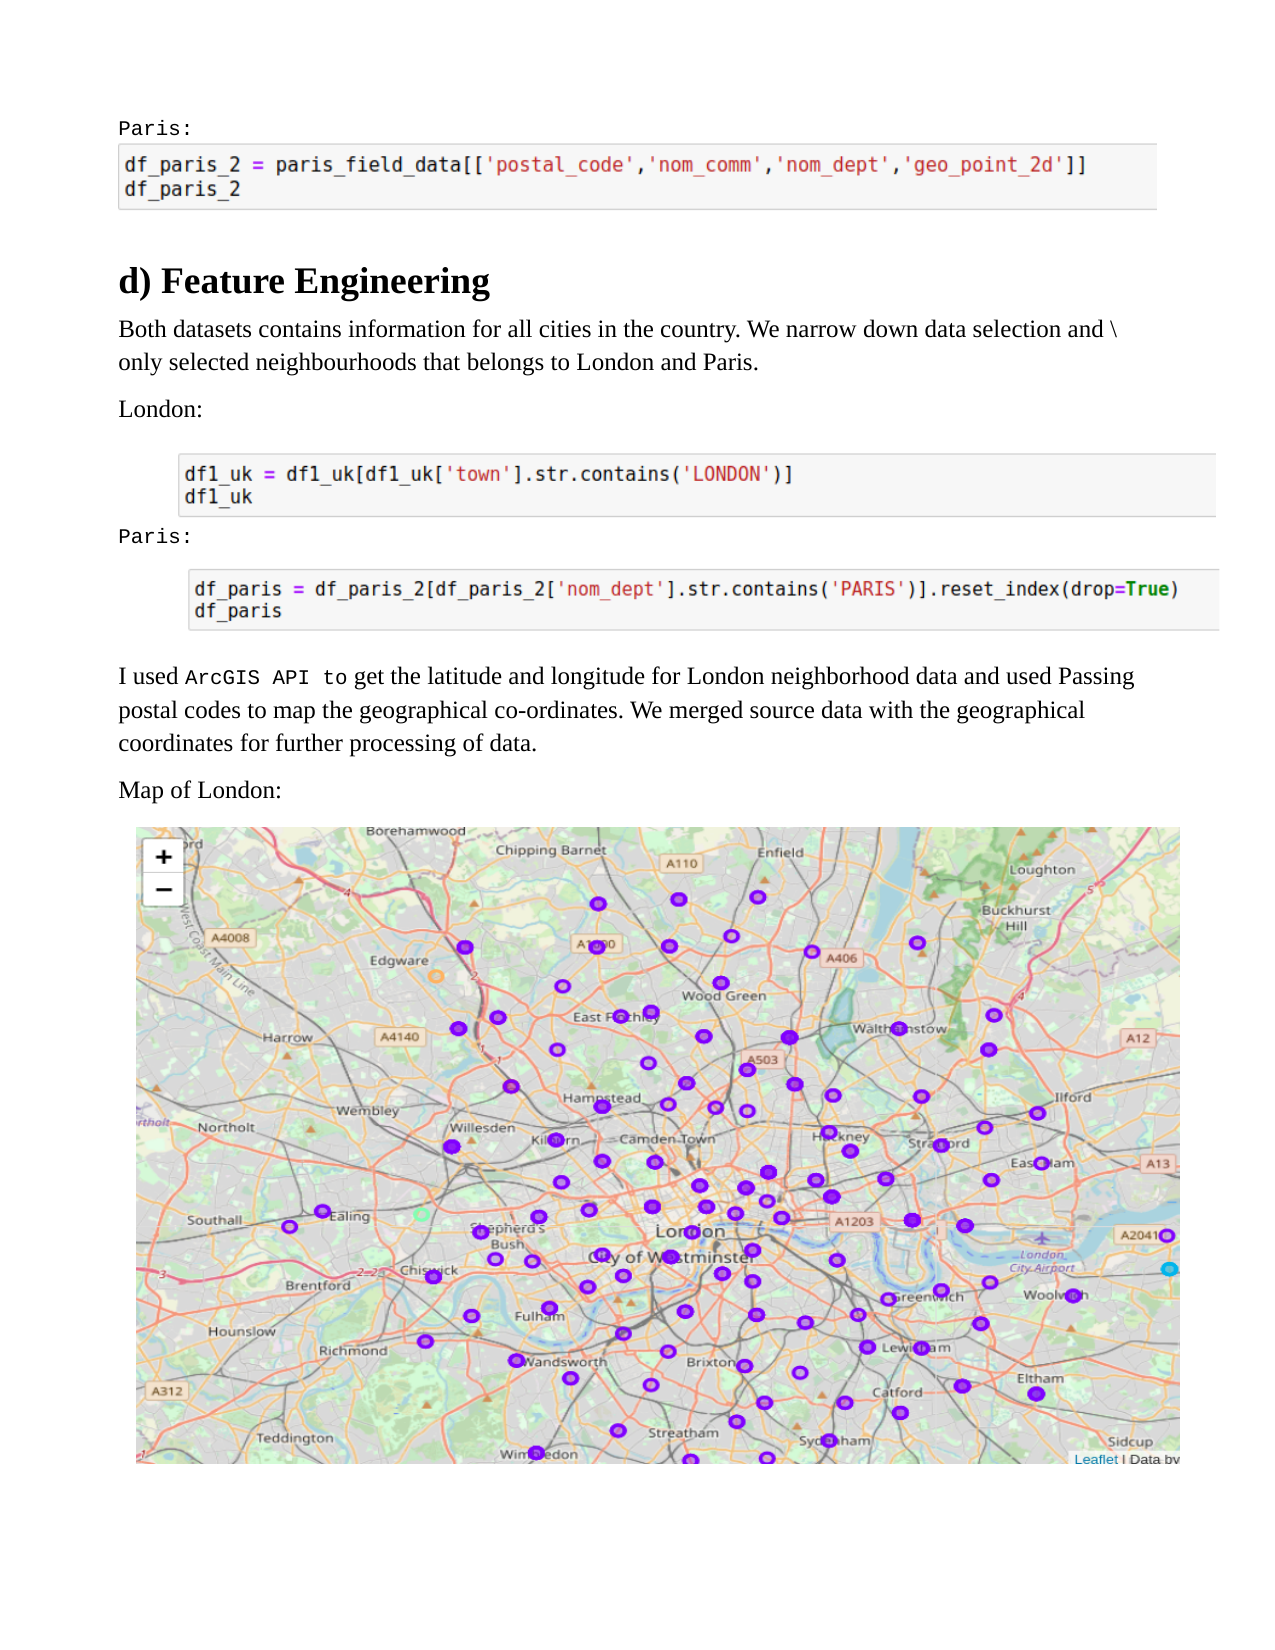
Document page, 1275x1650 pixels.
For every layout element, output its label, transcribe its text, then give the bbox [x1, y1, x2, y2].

subtitle d) Feature Engineering [118, 258, 1157, 301]
picture [177, 442, 1216, 526]
text Both datasets contains information for all cities in the country. We narrow down data selection and \only selected neighbourhoods that belongs to London and Paris. [118, 314, 1157, 376]
picture [136, 827, 1180, 1464]
text I used ArcGIS API to get the latitude and longitude for London neighborhood data and used Passing postal codes to map the geographical co-ordinates. We merged source data with the geographical coordinates for further processing of data. [118, 661, 1157, 757]
text Paris: [118, 118, 1157, 141]
picture [118, 141, 1157, 214]
text Paris: [118, 442, 1157, 549]
picture [180, 563, 1220, 638]
text London: [118, 394, 1157, 423]
text Map of London: [118, 776, 1157, 804]
